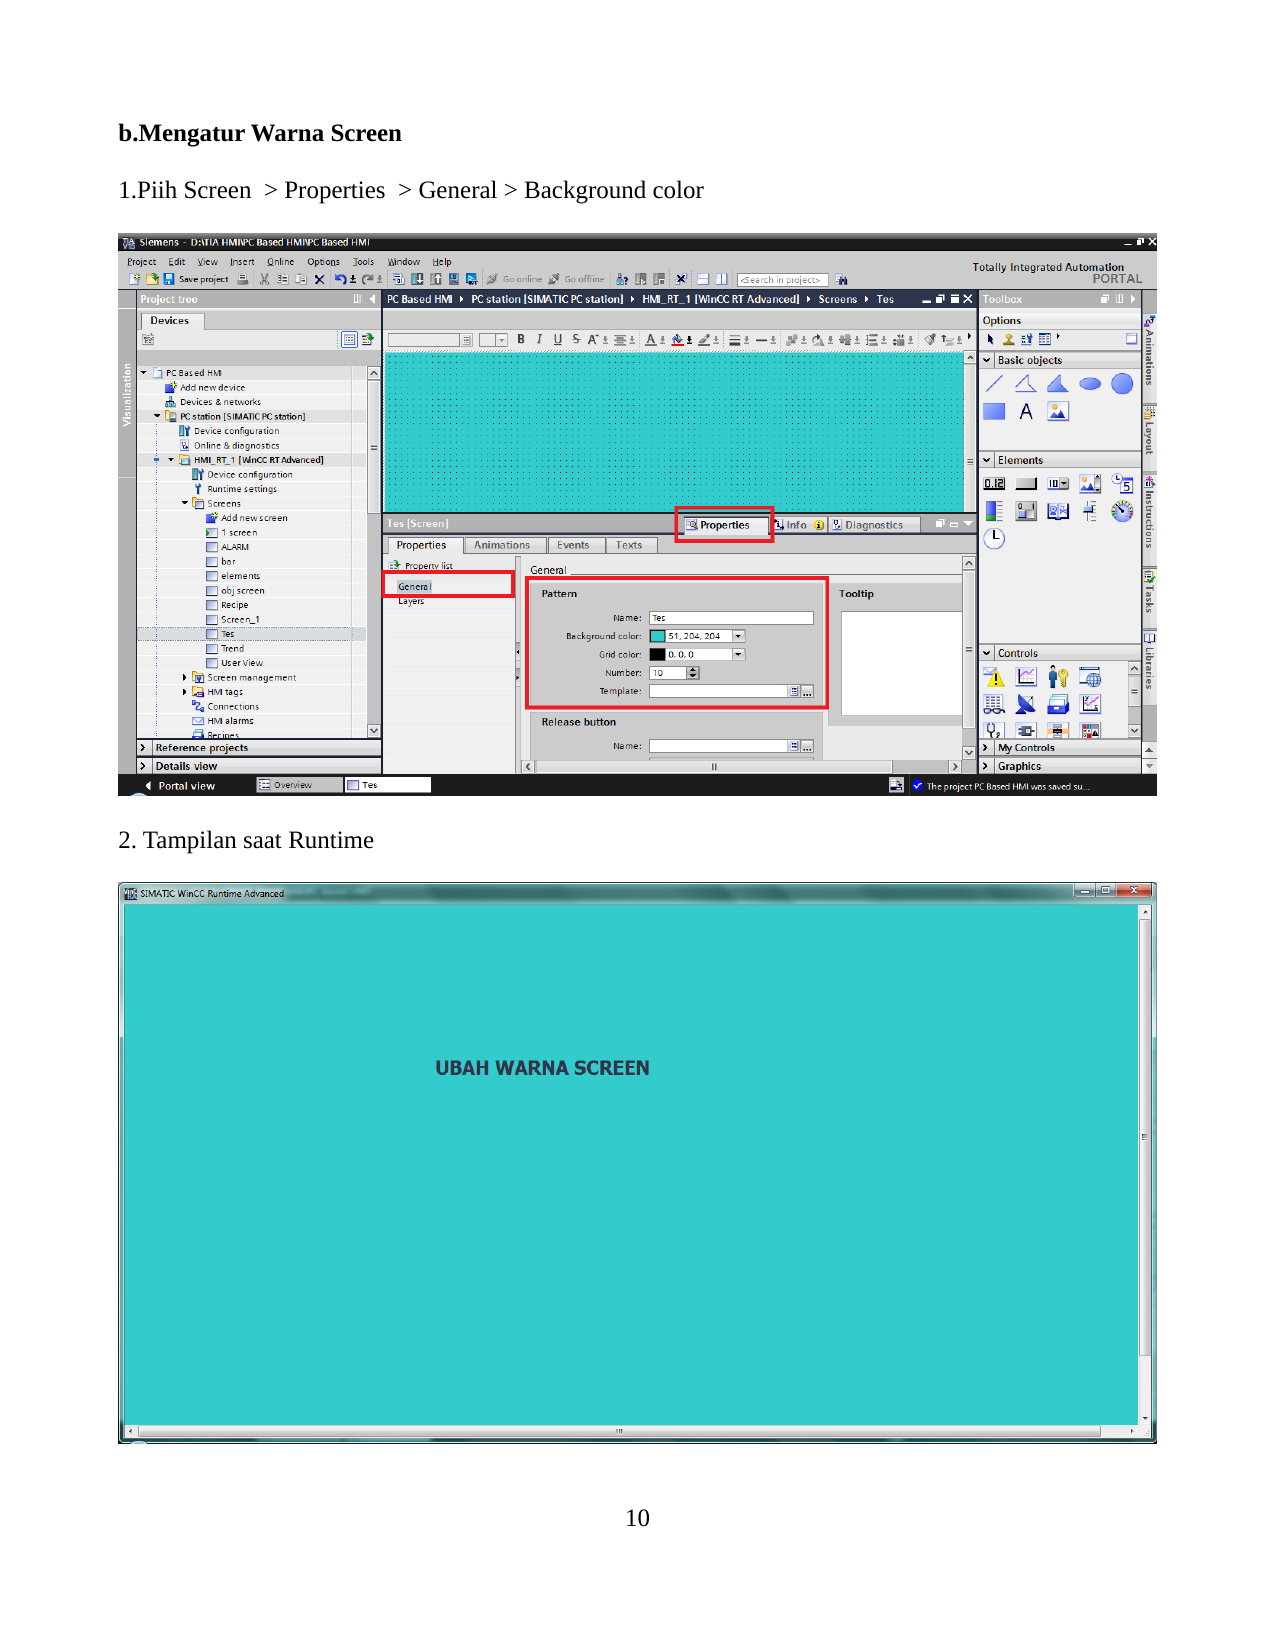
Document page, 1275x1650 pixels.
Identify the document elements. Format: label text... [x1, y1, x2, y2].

text 1.Piih Screen > Properties > General > Background color [118, 176, 1157, 204]
text 2. Tampilan saat Runtime [118, 825, 1157, 853]
picture [118, 233, 1157, 796]
text b.Mengatur Warna Screen [118, 118, 1157, 147]
picture [118, 882, 1157, 1445]
